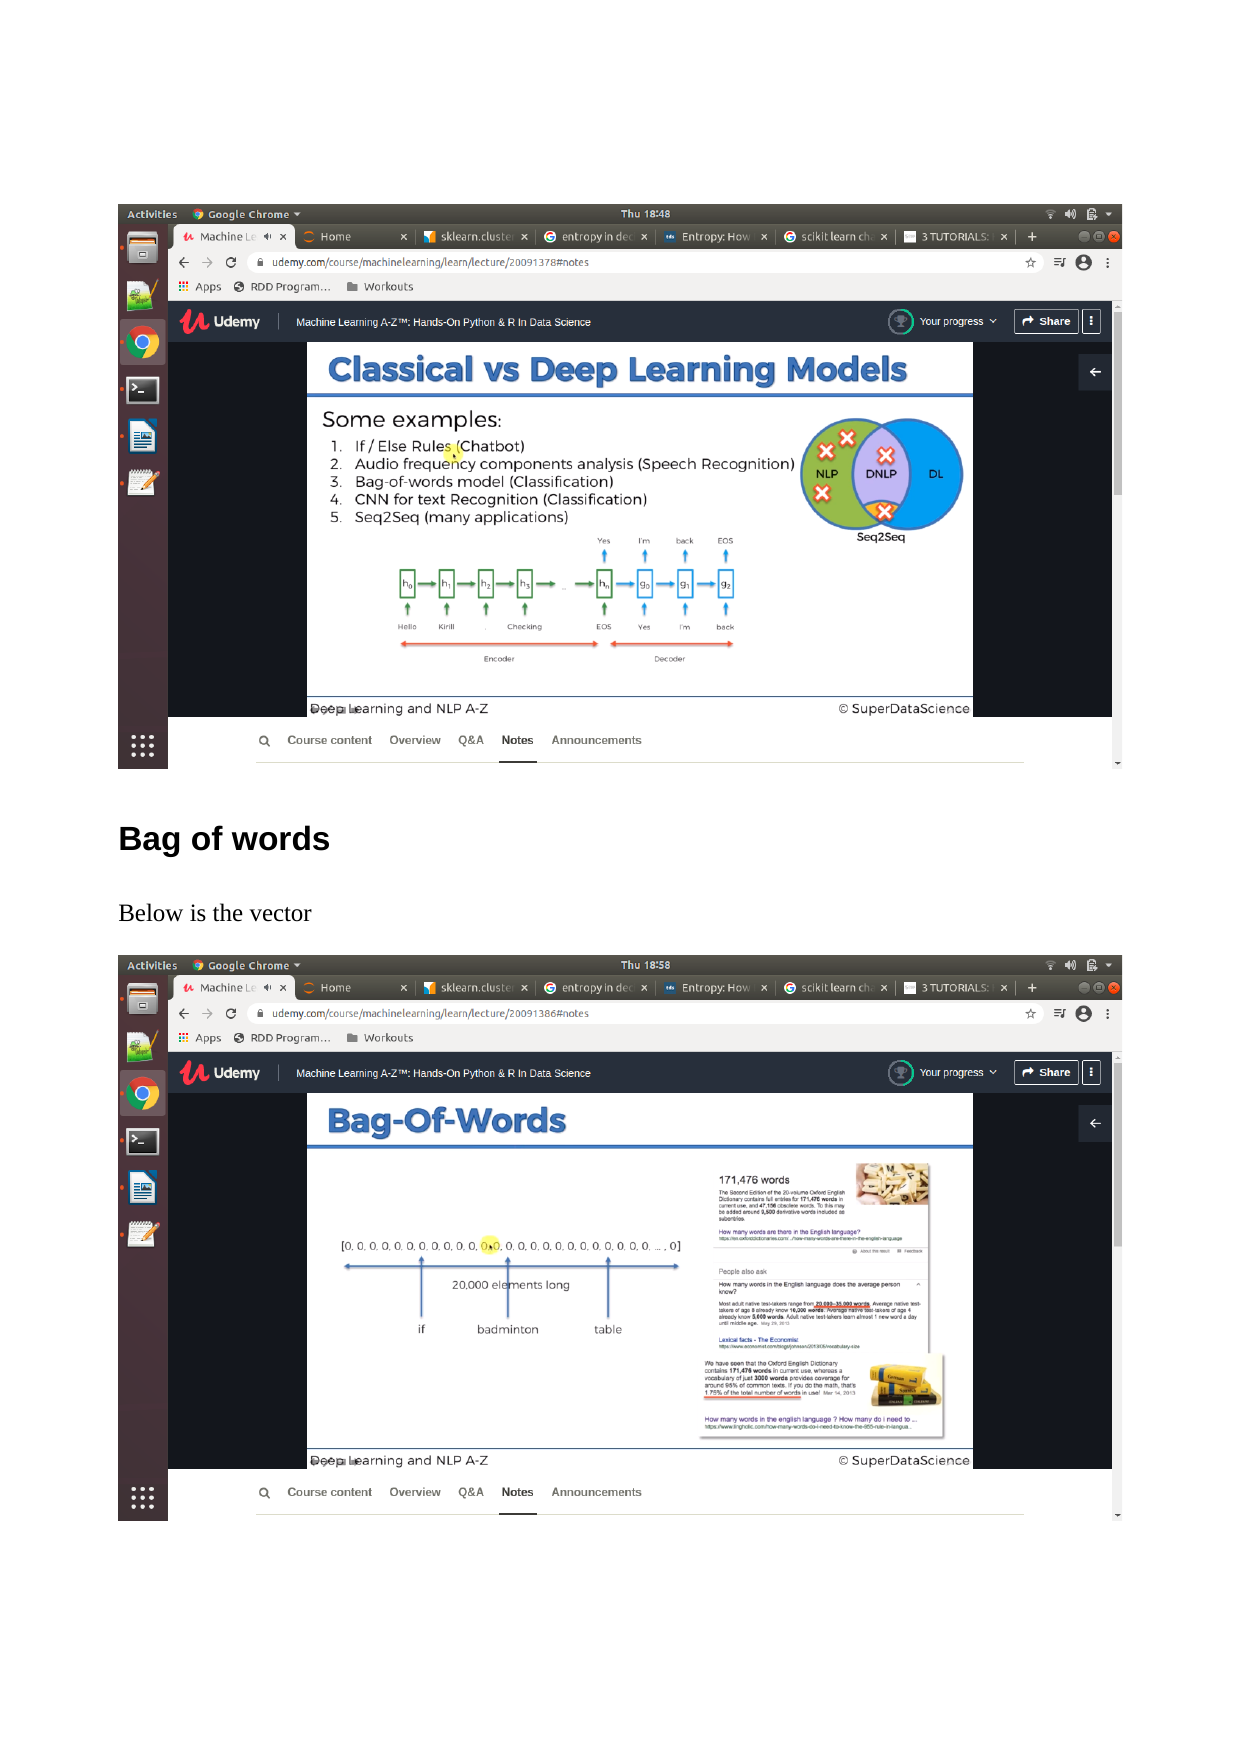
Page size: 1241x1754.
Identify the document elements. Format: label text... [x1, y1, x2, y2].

picture [118, 955, 1123, 1521]
subtitle Bag of words [118, 818, 1122, 857]
picture [118, 204, 1123, 769]
text Below is the vector [118, 898, 1122, 927]
